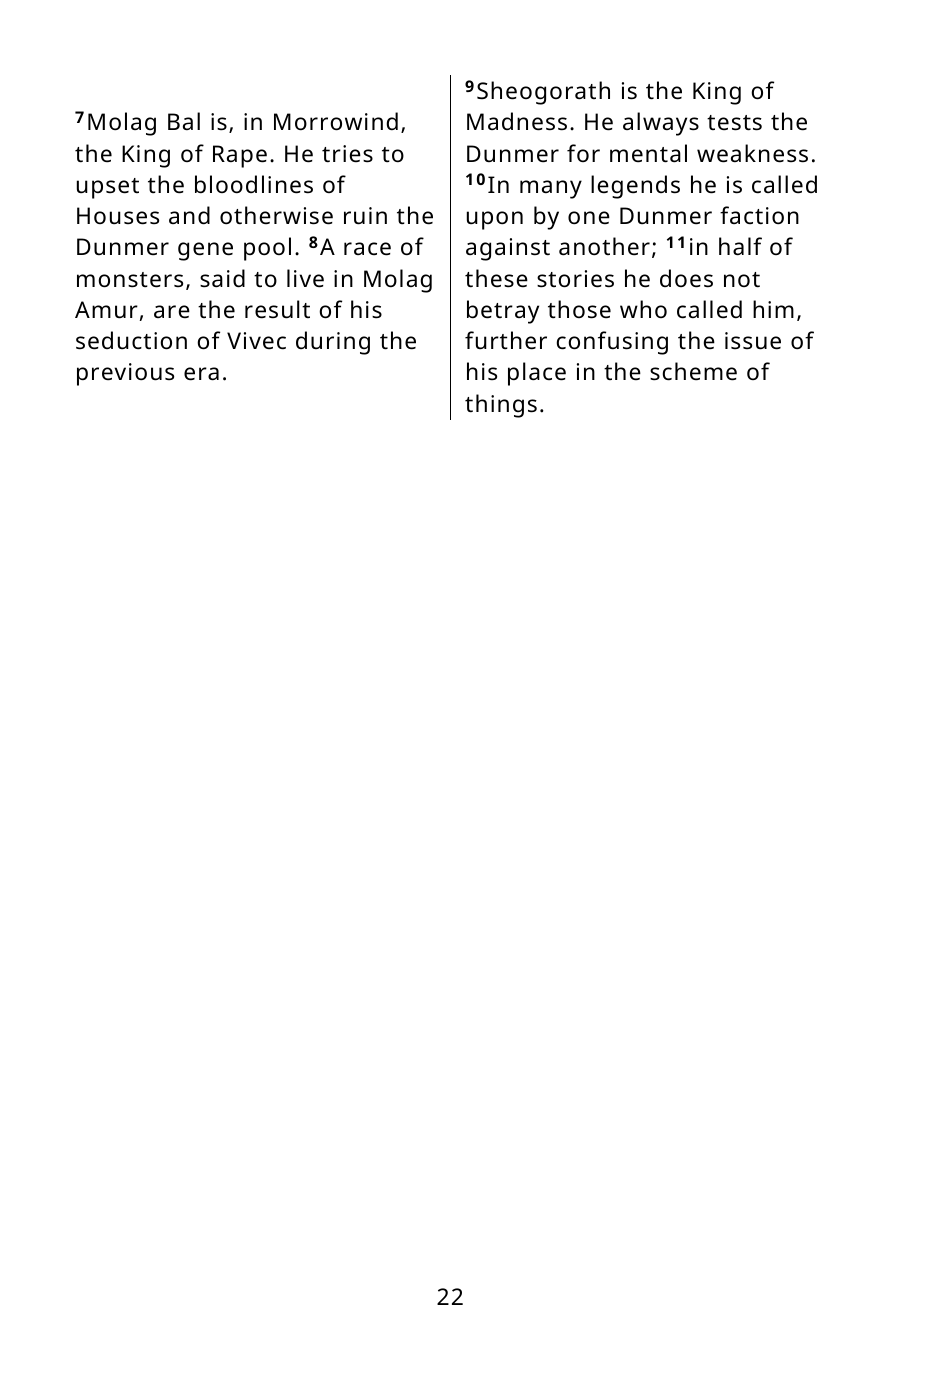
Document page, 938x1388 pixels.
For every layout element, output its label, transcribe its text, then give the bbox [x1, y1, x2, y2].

text 7Molag Bal is, in Morrowind, the King of Rape. He tries to upset the bloodlines of Houses and otherwise ruin the Dunmer gene pool. 8A race of monsters, said to live in Molag Amur, are the result of his seduction of Vivec during the previous era. [75, 106, 435, 387]
text 9Sheogorath is the King of Madness. He always tests the Dunmer for mental weakness. 10In many legends he is called upon by one Dunmer faction against another; 11in half of these stories he does not betray those who called him, further confusing the issue of his place in the scheme of things. [465, 75, 825, 419]
